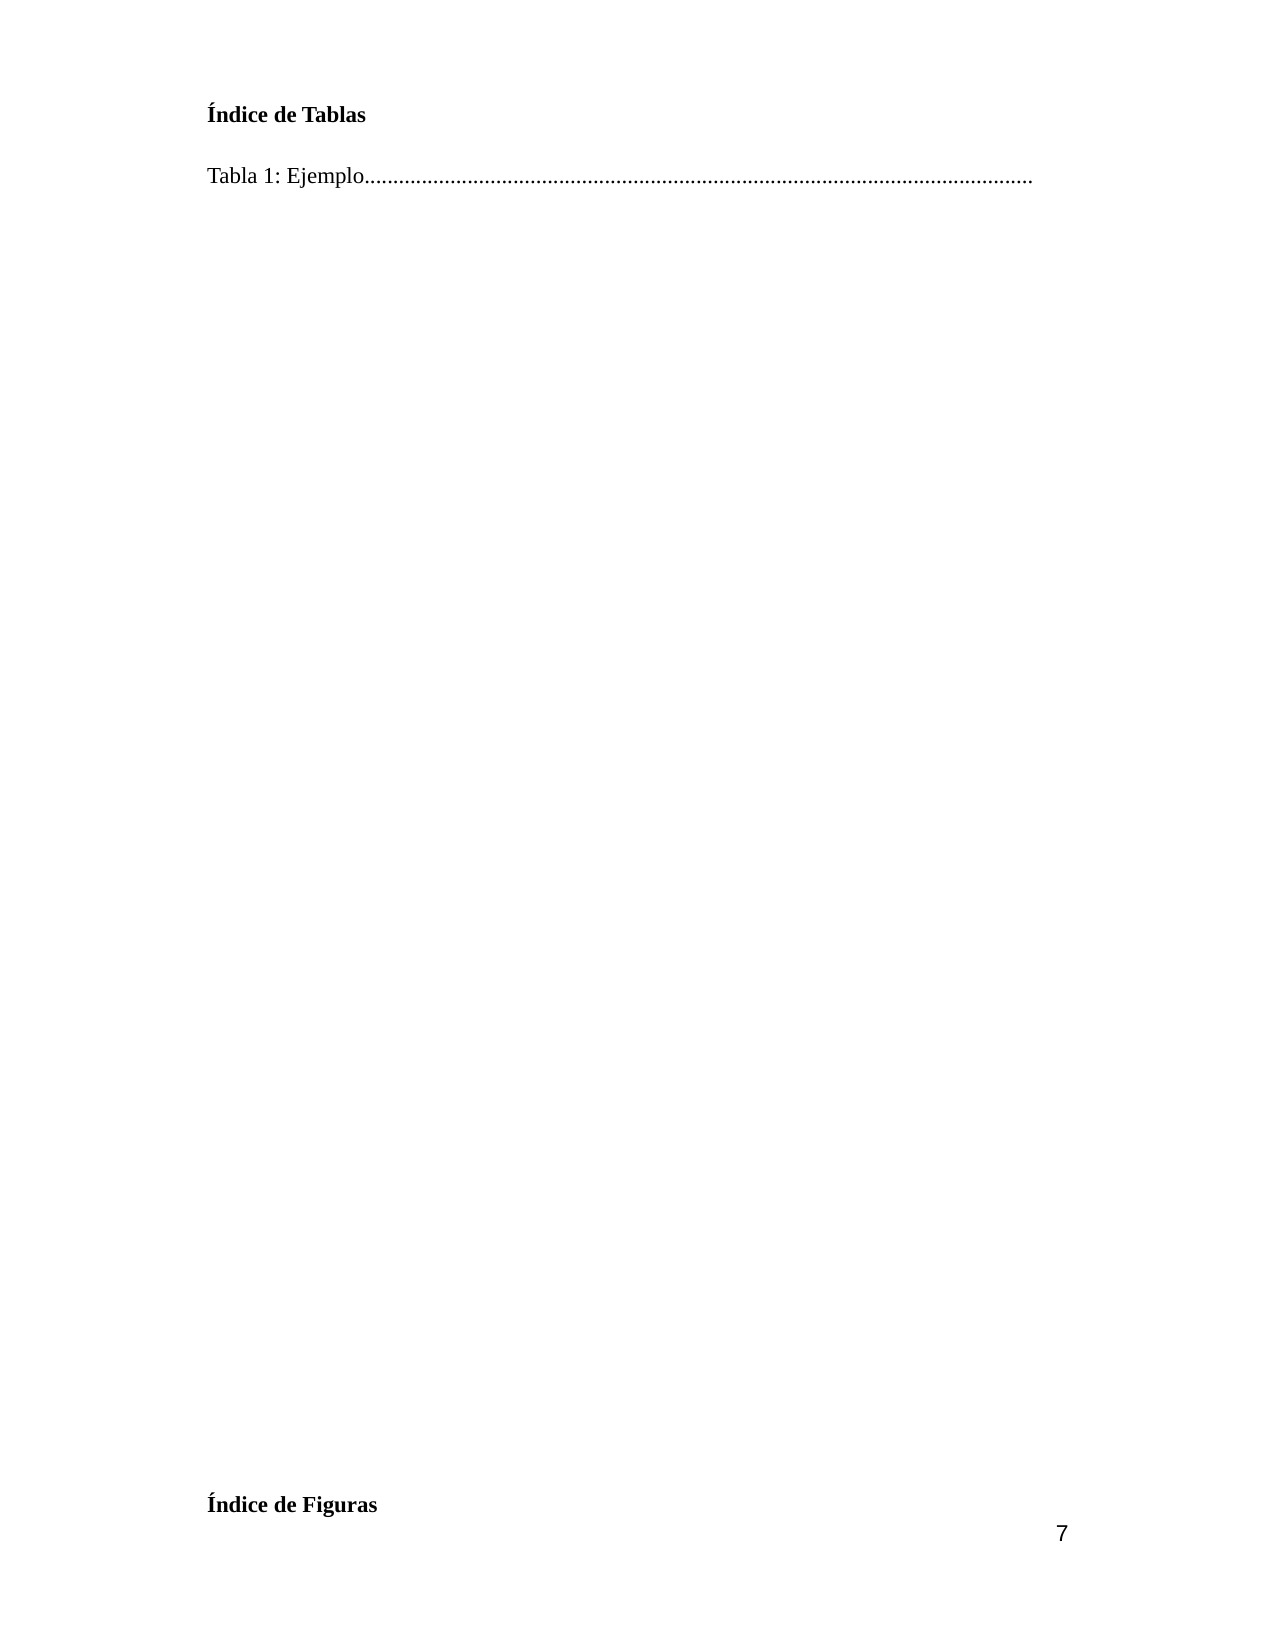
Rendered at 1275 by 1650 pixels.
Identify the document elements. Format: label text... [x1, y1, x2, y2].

text Índice de Tablas [207, 101, 1068, 128]
text Índice de Figuras [207, 1491, 1068, 1517]
text Tabla 1: Ejemplo..................................................................................................................... [207, 162, 1068, 188]
